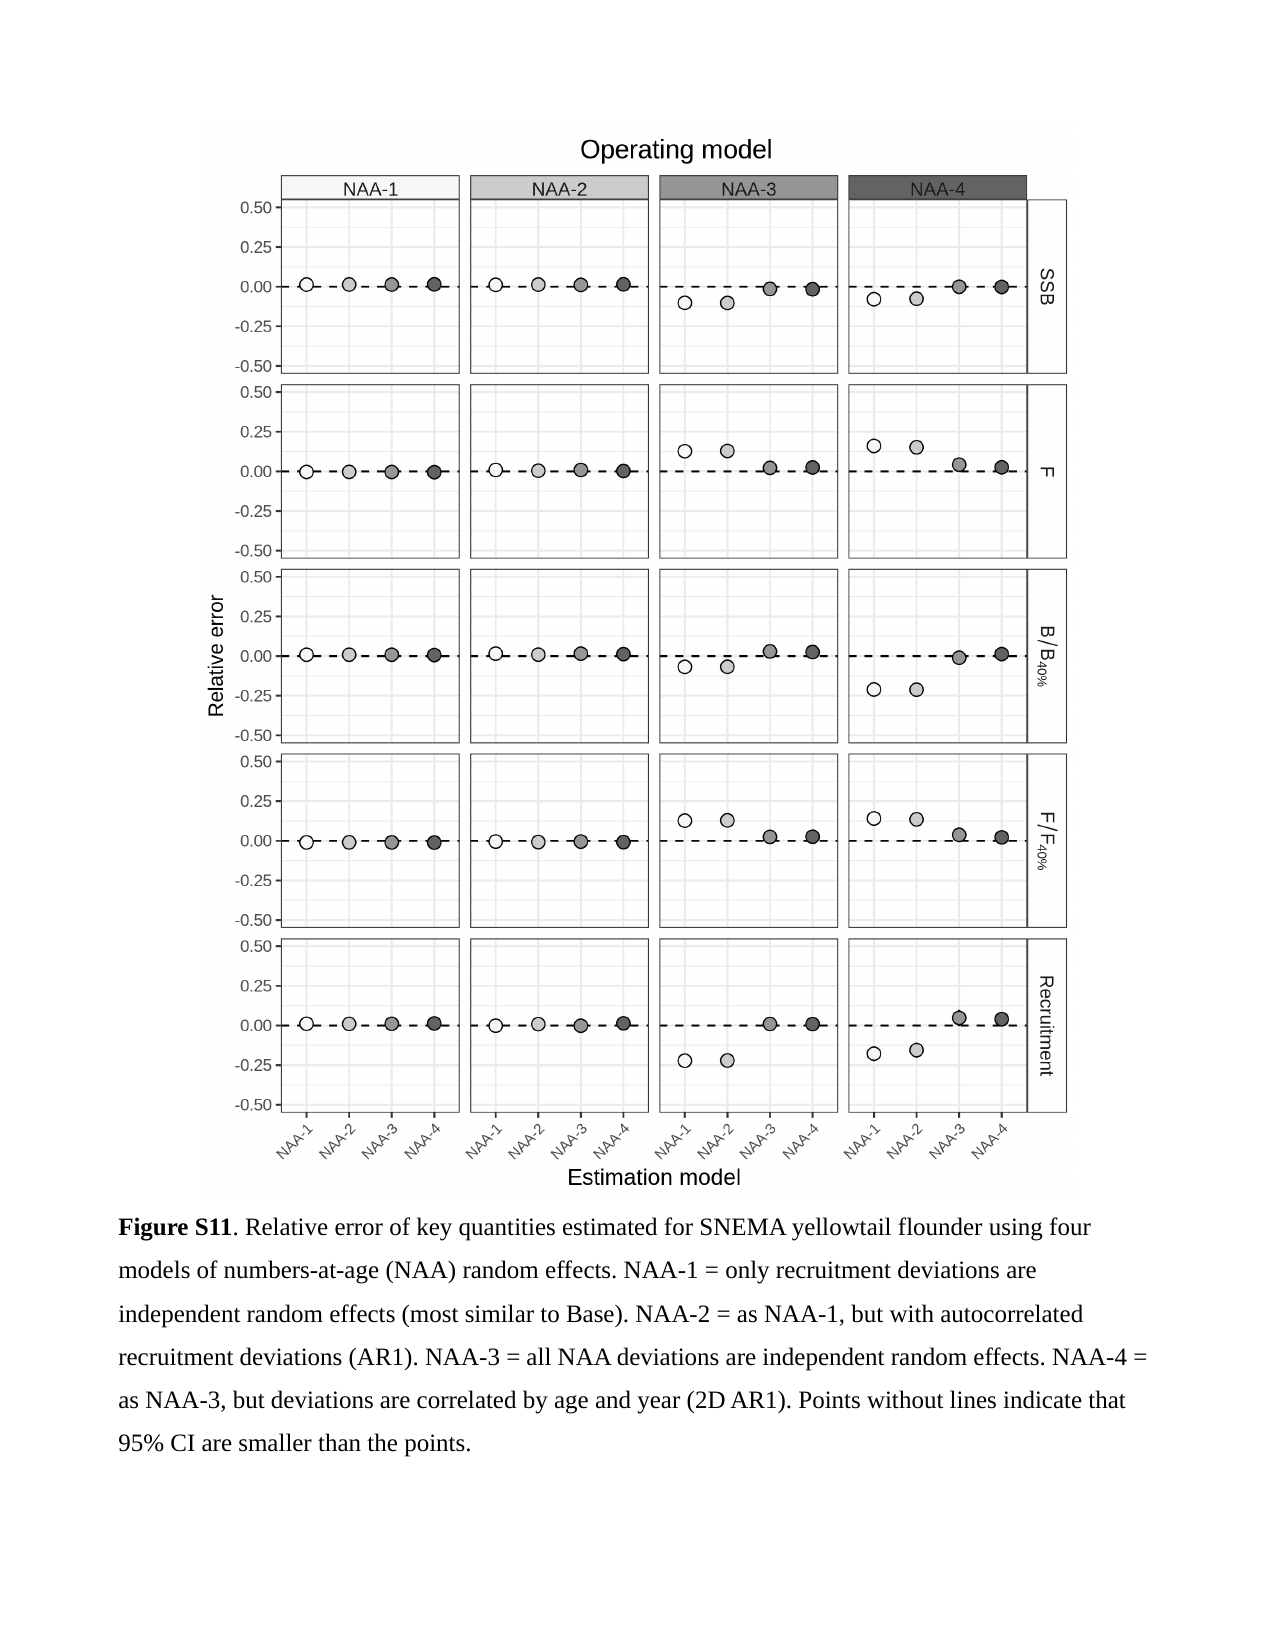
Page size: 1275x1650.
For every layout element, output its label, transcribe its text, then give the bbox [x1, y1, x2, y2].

text Figure S11. Relative error of key quantities estimated for SNEMA yellowtail flounder using four models of numbers-at-age (NAA) random effects. NAA-1 = only recruitment deviations are independent random effects (most similar to Base). NAA-2 = as NAA-1, but with autocorrelated recruitment deviations (AR1). NAA-3 = all NAA deviations are independent random effects. NAA-4 = as NAA-3, but deviations are correlated by age and year (2D AR1). Points without lines indicate that 95% CI are smaller than the points. [118, 118, 1157, 1457]
picture [198, 118, 1077, 1199]
